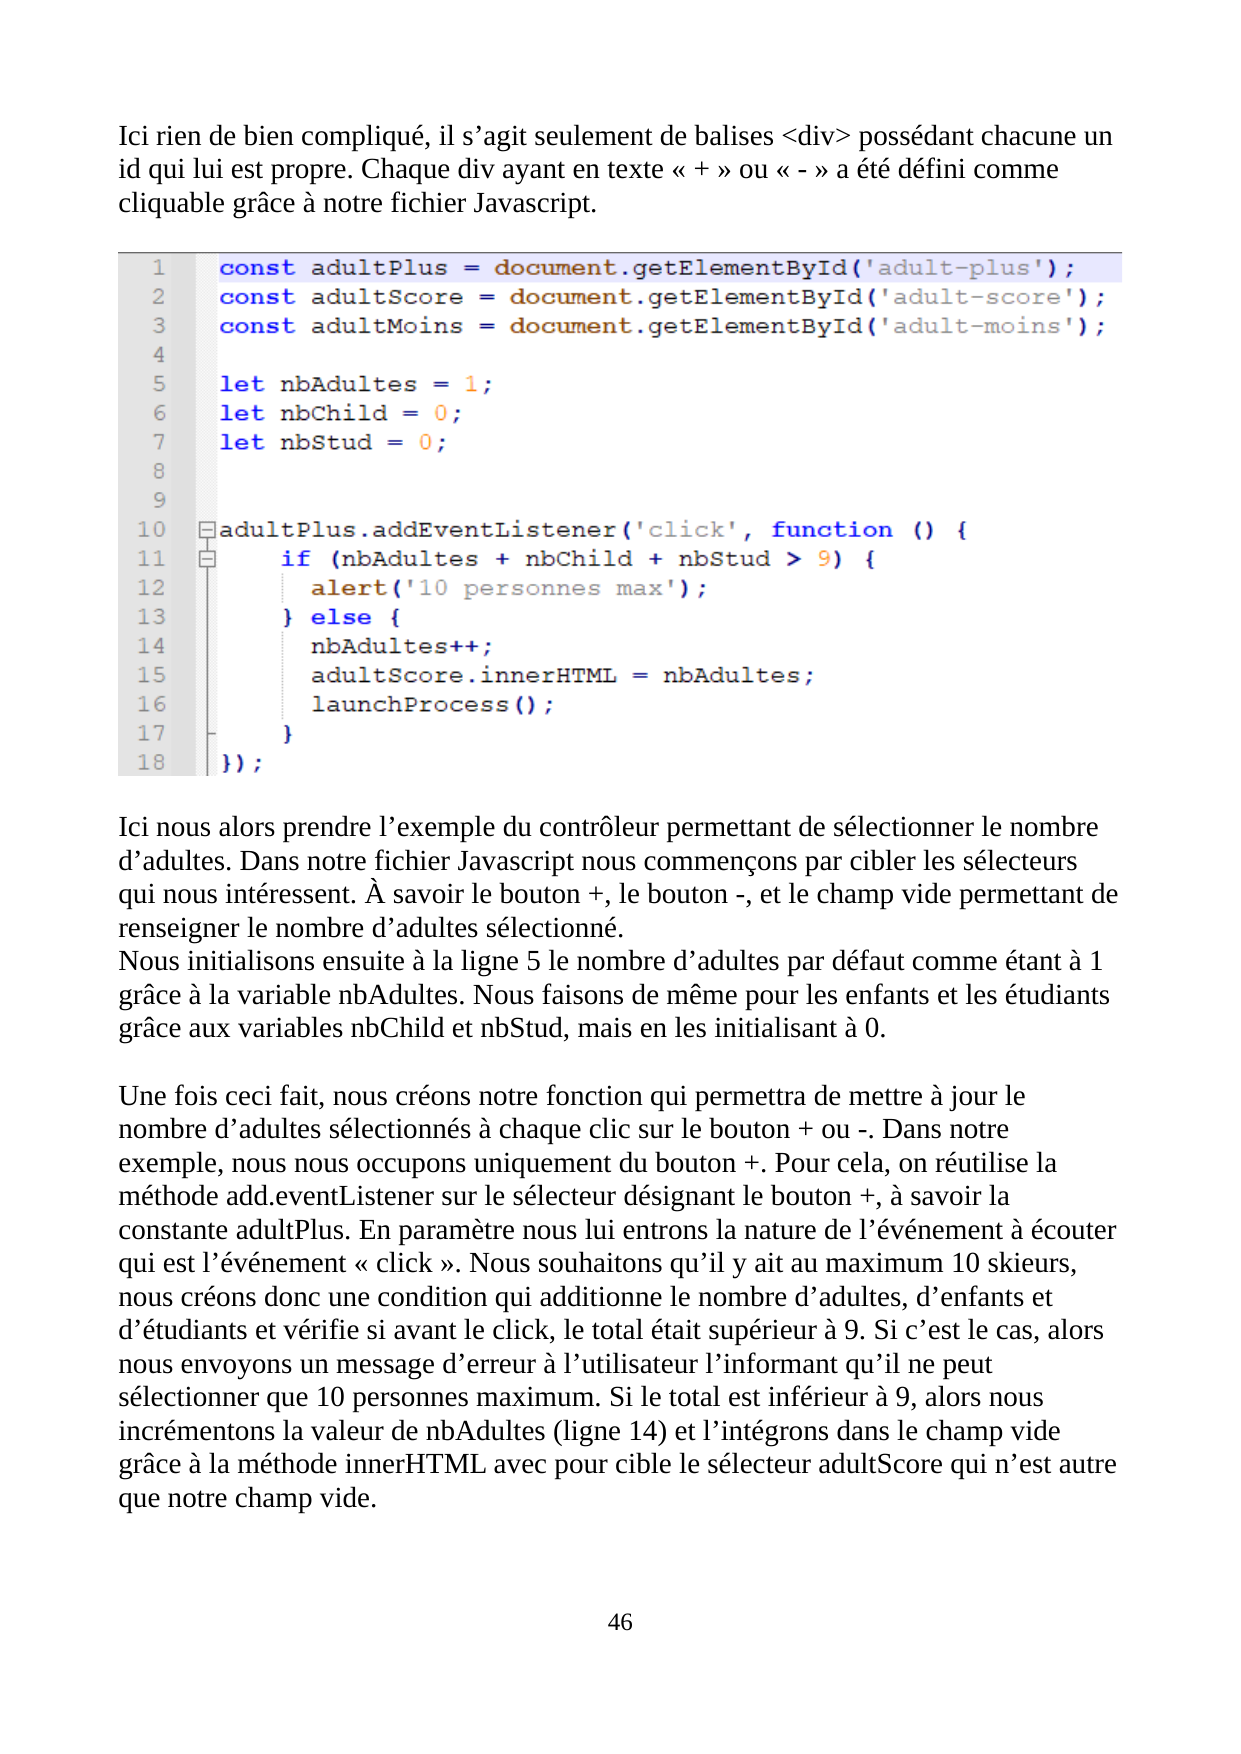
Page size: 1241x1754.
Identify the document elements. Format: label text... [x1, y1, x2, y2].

text Nous initialisons ensuite à la ligne 5 le nombre d’adultes par défaut comme étant à 1 grâce à la variable nbAdultes. Nous faisons de même pour les enfants et les étudiants grâce aux variables nbChild et nbStud, mais en les initialisant à 0. [118, 943, 1122, 1044]
picture [118, 252, 1123, 776]
text Une fois ceci fait, nous créons notre fonction qui permettra de mettre à jour le nombre d’adultes sélectionnés à chaque clic sur le bouton + ou -. Dans notre exemple, nous nous occupons uniquement du bouton +. Pour cela, on réutilise la méthode add.eventListener sur le sélecteur désignant le bouton +, à savoir la constante adultPlus. En paramètre nous lui entrons la nature de l’événement à écouter qui est l’événement « click ». Nous souhaitons qu’il y ait au maximum 10 skieurs, nous créons donc une condition qui additionne le nombre d’adultes, d’enfants et d’étudiants et vérifie si avant le click, le total était supérieur à 9. Si c’est le cas, alors nous envoyons un message d’erreur à l’utilisateur l’informant qu’il ne peut sélectionner que 10 personnes maximum. Si le total est inférieur à 9, alors nous incrémentons la valeur de nbAdultes (ligne 14) et l’intégrons dans le champ vide grâce à la méthode innerHTML avec pour cible le sélecteur adultScore qui n’est autre que notre champ vide. [118, 1078, 1122, 1514]
text Ici rien de bien compliqué, il s’agit seulement de balises <div> possédant chacune un id qui lui est propre. Chaque div ayant en texte « + » ou « - » a été défini comme cliquable grâce à notre fichier Javascript. [118, 118, 1122, 219]
text Ici nous alors prendre l’exemple du contrôleur permettant de sélectionner le nombre d’adultes. Dans notre fichier Javascript nous commençons par cibler les sélecteurs qui nous intéressent. À savoir le bouton +, le bouton -, et le champ vide permettant de renseigner le nombre d’adultes sélectionné. [118, 809, 1122, 943]
